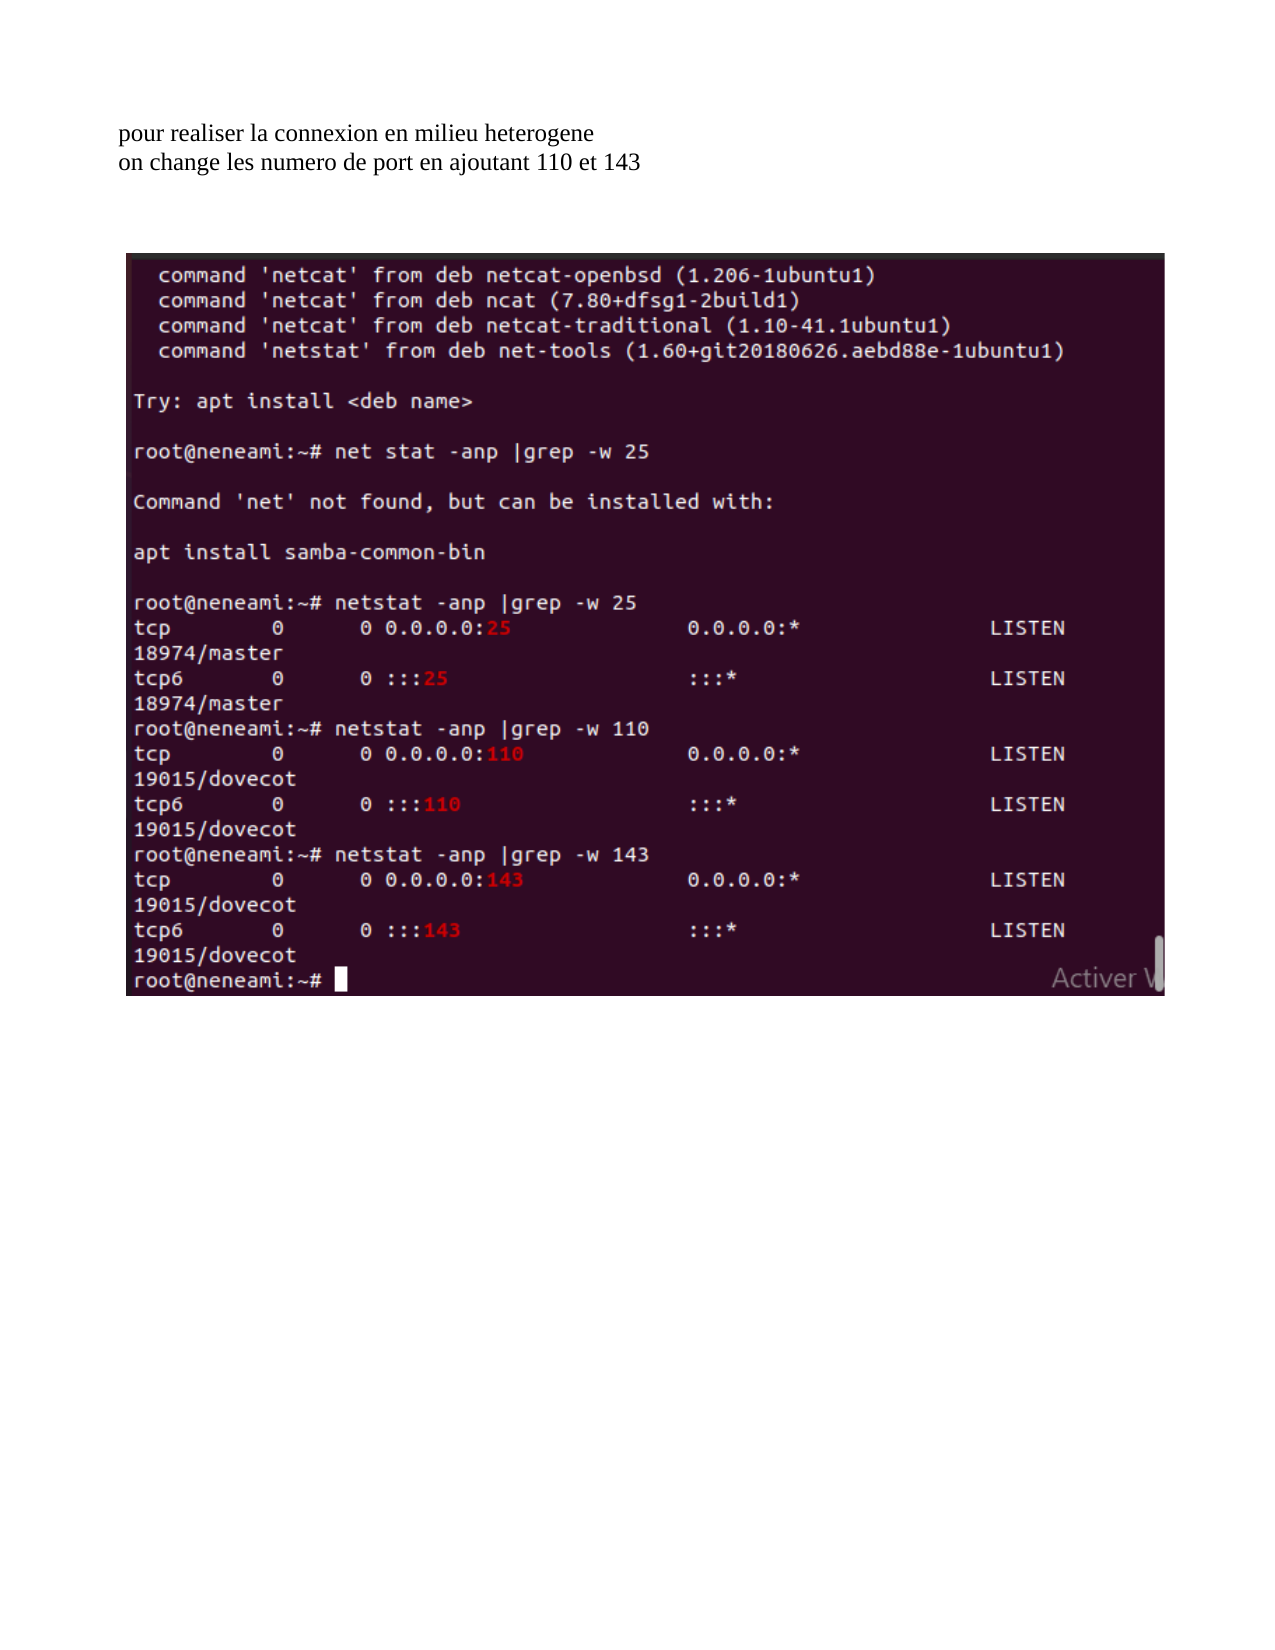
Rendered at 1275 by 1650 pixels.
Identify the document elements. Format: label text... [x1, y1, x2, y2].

text on change les numero de port en ajoutant 110 et 143 [118, 147, 1157, 176]
picture [126, 253, 1165, 996]
text pour realiser la connexion en milieu heterogene [118, 118, 1157, 147]
